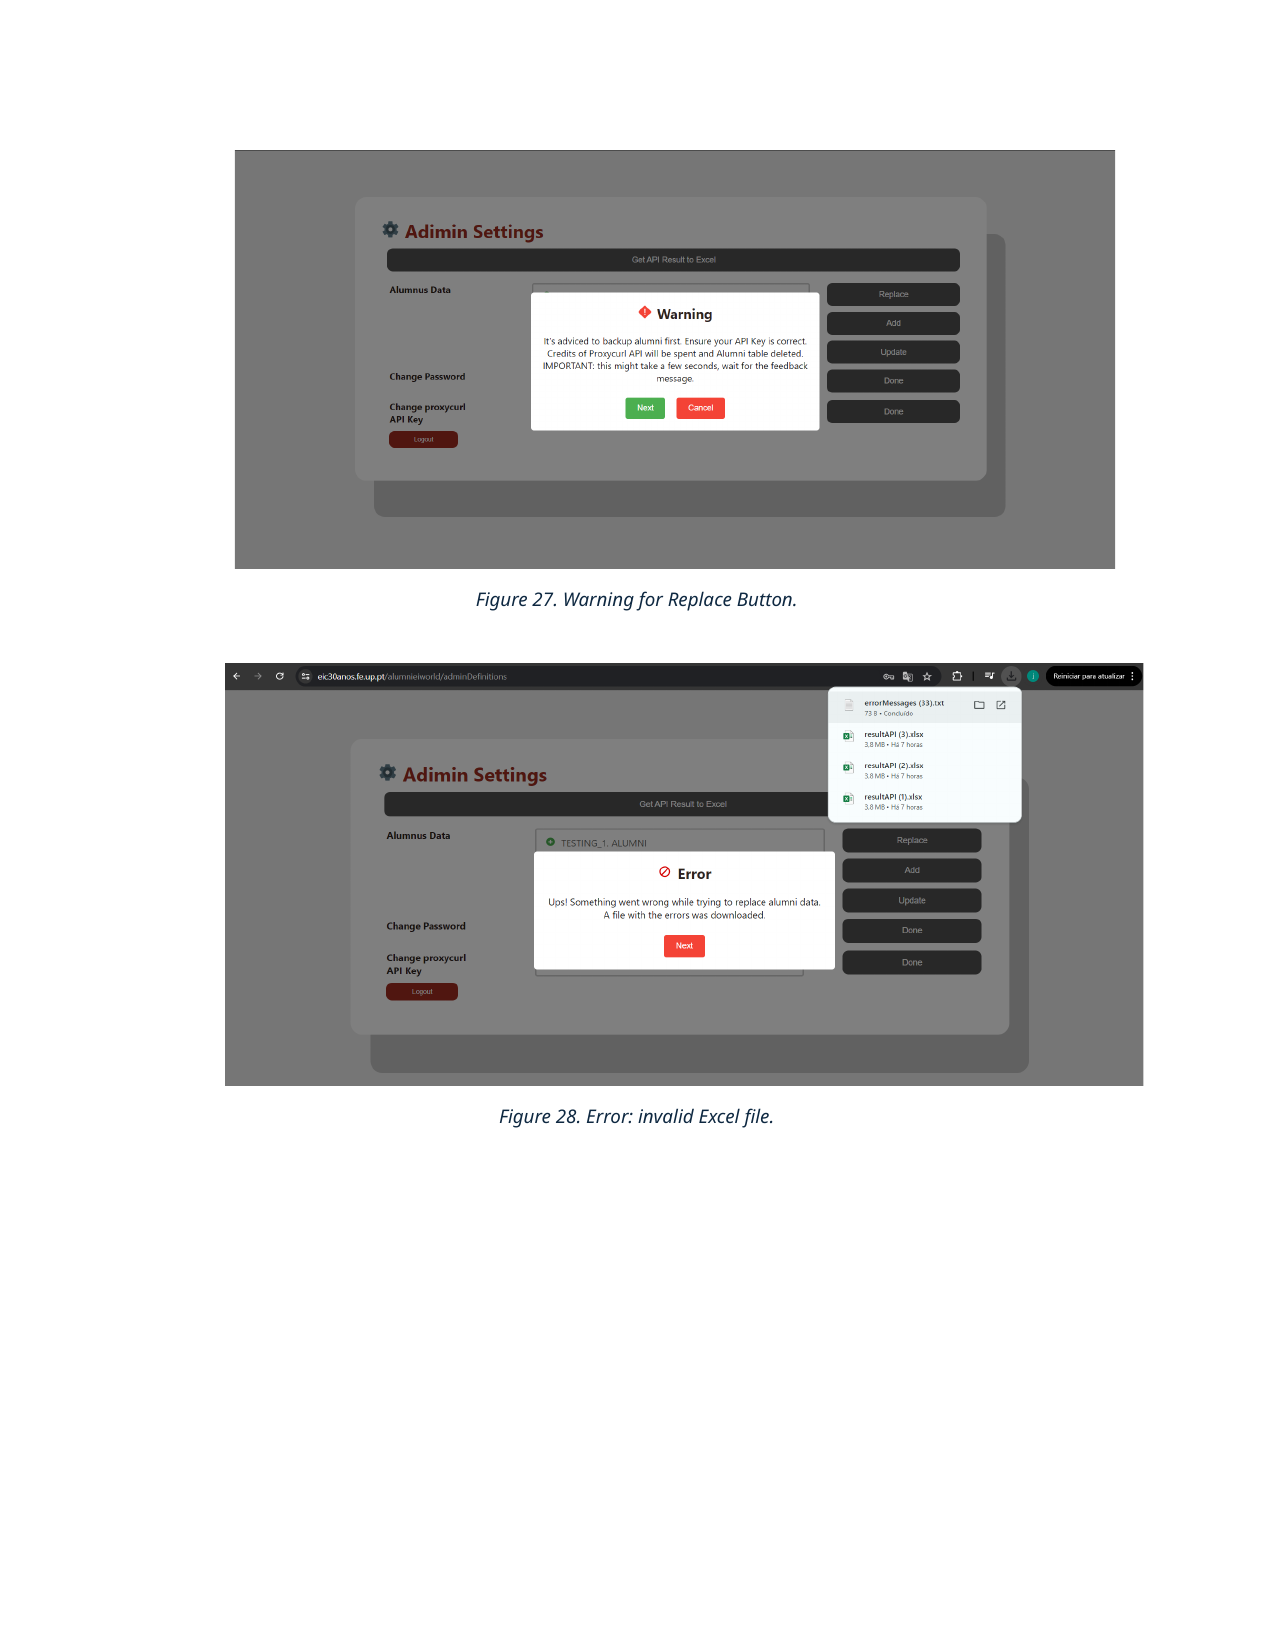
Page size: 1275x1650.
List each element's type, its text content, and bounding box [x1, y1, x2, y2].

text Figure 27. Warning for Replace Button. [150, 586, 1125, 612]
text Figure 28. Error: invalid Excel file. [150, 1103, 1125, 1128]
